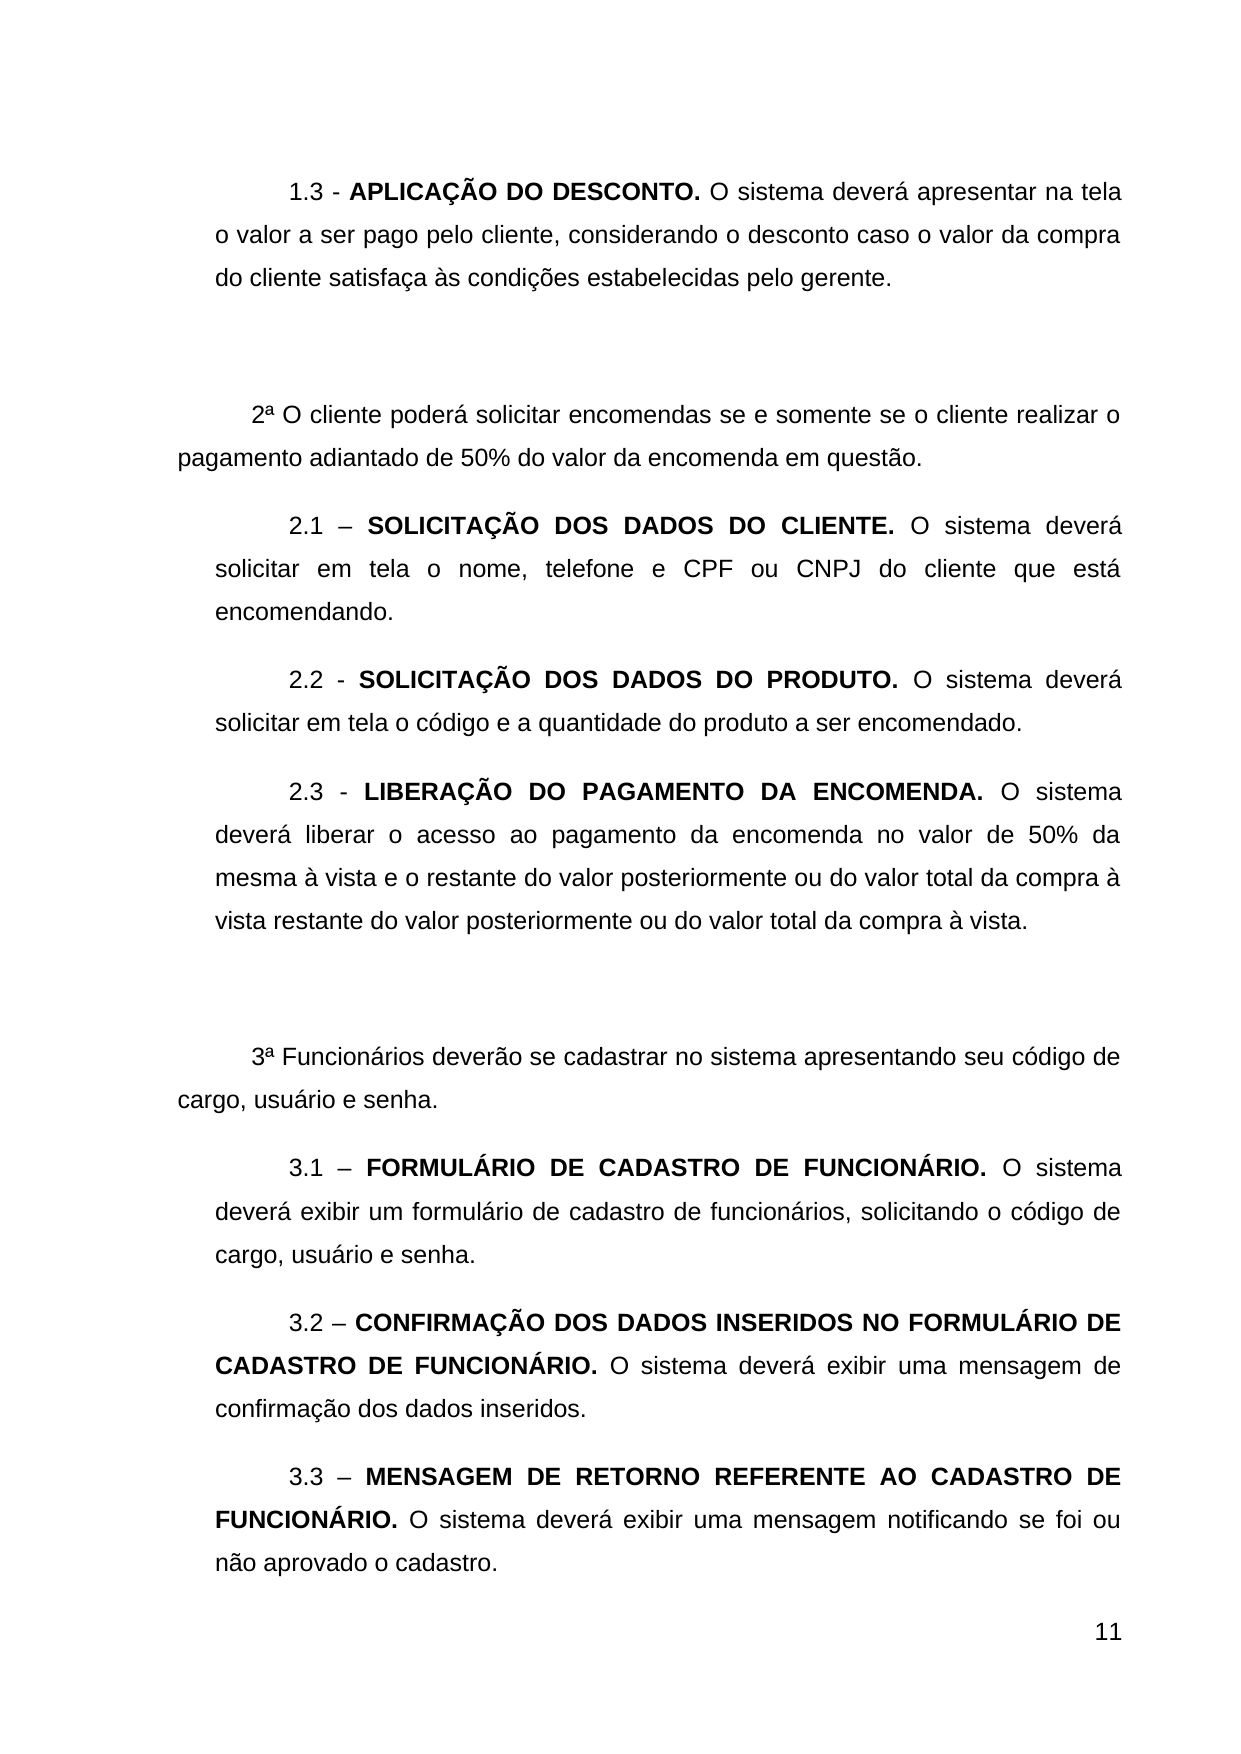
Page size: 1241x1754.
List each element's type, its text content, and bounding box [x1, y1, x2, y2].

text 2ª O cliente poderá solicitar encomendas se e somente se o cliente realizar o pagamento adiantado de 50% do valor da encomenda em questão. [177, 400, 1122, 472]
text 3ª Funcionários deverão se cadastrar no sistema apresentando seu código de cargo, usuário e senha. [177, 1042, 1122, 1114]
text 2.1 – SOLICITAÇÃO DOS DADOS DO CLIENTE. O sistema deverá solicitar em tela o nome, telefone e CPF ou CNPJ do cliente que está encomendando. [215, 511, 1122, 626]
text 3.2 – CONFIRMAÇÃO DOS DADOS INSERIDOS NO FORMULÁRIO DE CADASTRO DE FUNCIONÁRIO. O sistema deverá exibir uma mensagem de confirmação dos dados inseridos. [215, 1308, 1122, 1423]
text 2.3 - LIBERAÇÃO DO PAGAMENTO DA ENCOMENDA. O sistema deverá liberar o acesso ao pagamento da encomenda no valor de 50% da mesma à vista e o restante do valor posteriormente ou do valor total da compra à vista restante do valor posteriormente ou do valor total da compra à vista. [215, 777, 1122, 935]
text 3.3 – MENSAGEM DE RETORNO REFERENTE AO CADASTRO DE FUNCIONÁRIO. O sistema deverá exibir uma mensagem notificando se foi ou não aprovado o cadastro. [215, 1462, 1122, 1577]
text 1.3 - APLICAÇÃO DO DESCONTO. O sistema deverá apresentar na tela o valor a ser pago pelo cliente, considerando o desconto caso o valor da compra do cliente satisfaça às condições estabelecidas pelo gerente. [215, 177, 1122, 292]
text 3.1 – FORMULÁRIO DE CADASTRO DE FUNCIONÁRIO. O sistema deverá exibir um formulário de cadastro de funcionários, solicitando o código de cargo, usuário e senha. [215, 1153, 1122, 1268]
text 2.2 - SOLICITAÇÃO DOS DADOS DO PRODUTO. O sistema deverá solicitar em tela o código e a quantidade do produto a ser encomendado. [215, 665, 1122, 737]
